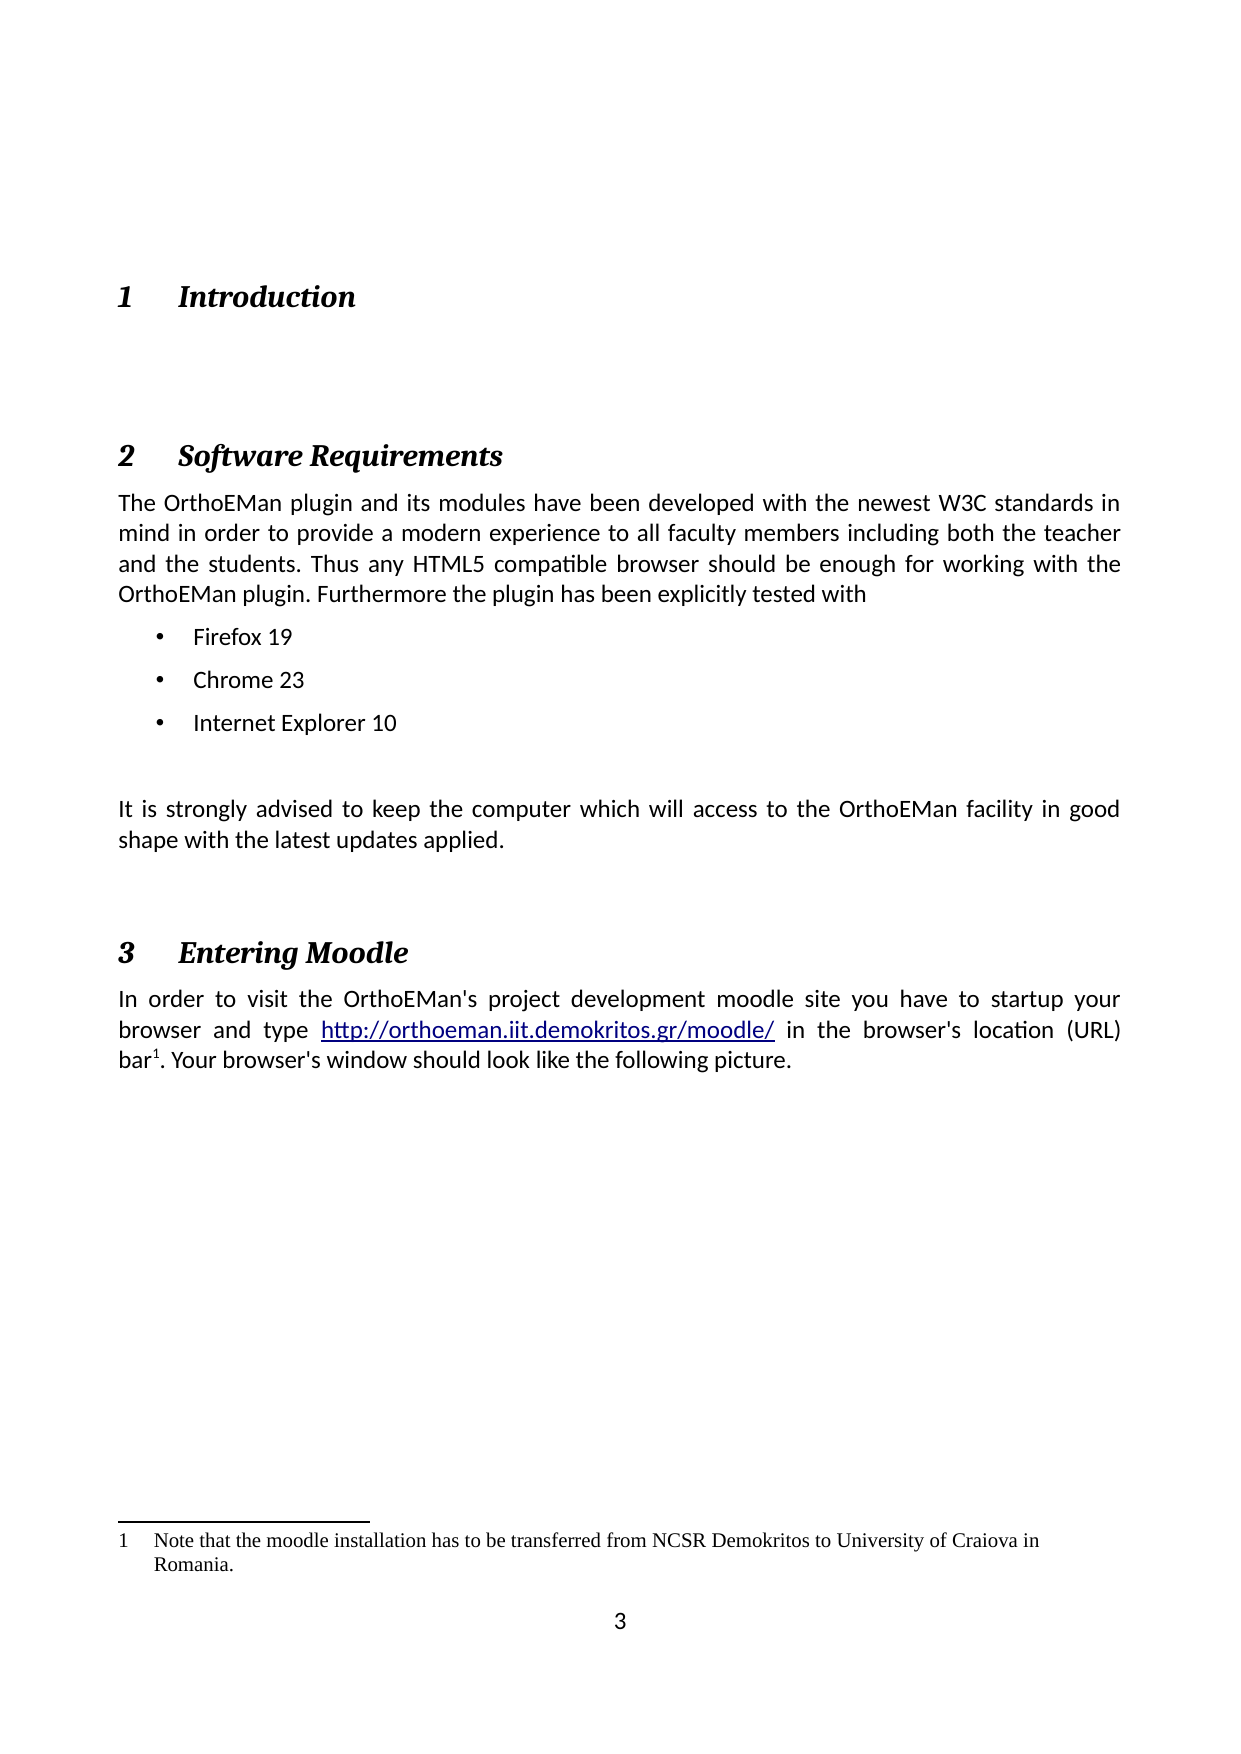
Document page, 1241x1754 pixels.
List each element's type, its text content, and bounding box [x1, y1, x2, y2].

text The OrthoEMan plugin and its modules have been developed with the newest W3C standards in mind in order to provide a modern experience to all faculty members including both the teacher and the students. Thus any HTML5 compatible browser should be enough for working with the OrthoEMan plugin. Furthermore the plugin has been explicitly tested with [118, 487, 1122, 609]
subtitle Entering Moodle [118, 935, 1122, 971]
list Internet Explorer 10 [156, 707, 1122, 738]
text In order to visit the OrthoEMan's project development moodle site you have to startup your browser and type http://orthoeman.iit.demokritos.gr/moodle/ in the browser's location (URL) bar. Your browser's window should look like the following picture. [118, 983, 1122, 1075]
subtitle Software Requirements [118, 438, 1122, 474]
subtitle Introduction [118, 279, 1122, 315]
list Chrome 23 [156, 664, 1122, 695]
text It is strongly advised to keep the computer which will access to the OrthoEMan facility in good shape with the latest updates applied. [118, 793, 1122, 854]
text Note that the moodle installation has to be transferred from NCSR Demokritos to University of Craiova in Romania. [118, 1528, 1122, 1576]
list Firefox 19 [156, 621, 1122, 652]
